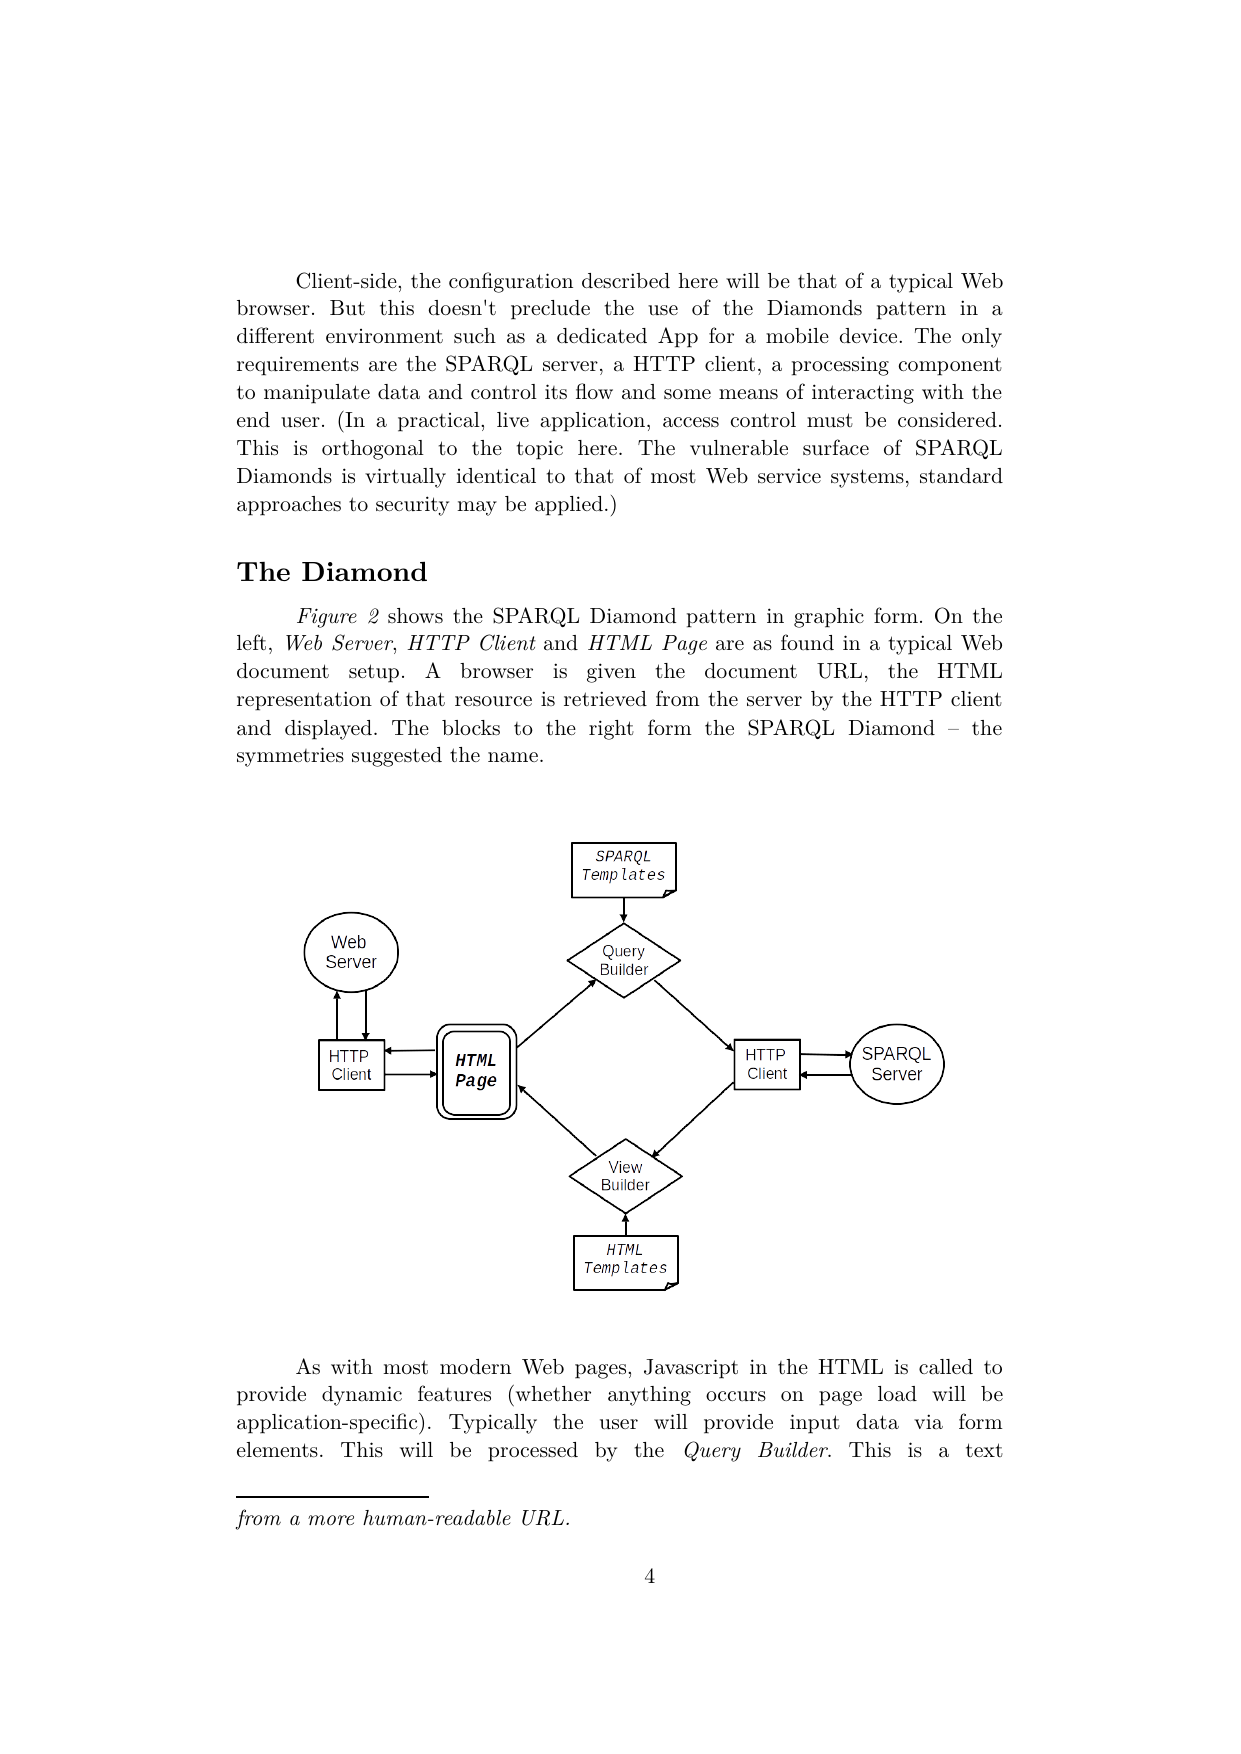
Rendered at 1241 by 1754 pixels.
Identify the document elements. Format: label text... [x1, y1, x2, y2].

picture [236, 775, 1004, 1318]
text Figure 2 shows the SPARQL Diamond pattern in graphic form. On the left, Web Server, HTTP Client and HTML Page are as found in a typical Web document setup. A browser is given the document URL, the HTML representation of that resource is retrieved from the server by the HTTP client and displayed. The blocks to the right form the SPARQL Diamond – the symmetries suggested the name. [236, 601, 1004, 769]
text from a more human-readable URL. [236, 1503, 1004, 1531]
text As with most modern Web pages, Javascript in the HTML is called to provide dynamic features (whether anything occurs on page load will be application-specific). Typically the user will provide input data via form elements. This will be processed by the Query Builder. This is a text [236, 1352, 1004, 1464]
text Client-side, the configuration described here will be that of a typical Web browser. But this doesn't preclude the use of the Diamonds pattern in a different environment such as a dedicated App for a mobile device. The only requirements are the SPARQL server, a HTTP client, a processing component to manipulate data and control its flow and some means of interacting with the end user. (In a practical, live application, access control must be considered. This is orthogonal to the topic here. The vulnerable surface of SPARQL Diamonds is virtually identical to that of most Web service systems, standard approaches to security may be applied.) [236, 266, 1004, 518]
subtitle The Diamond [236, 553, 1004, 589]
